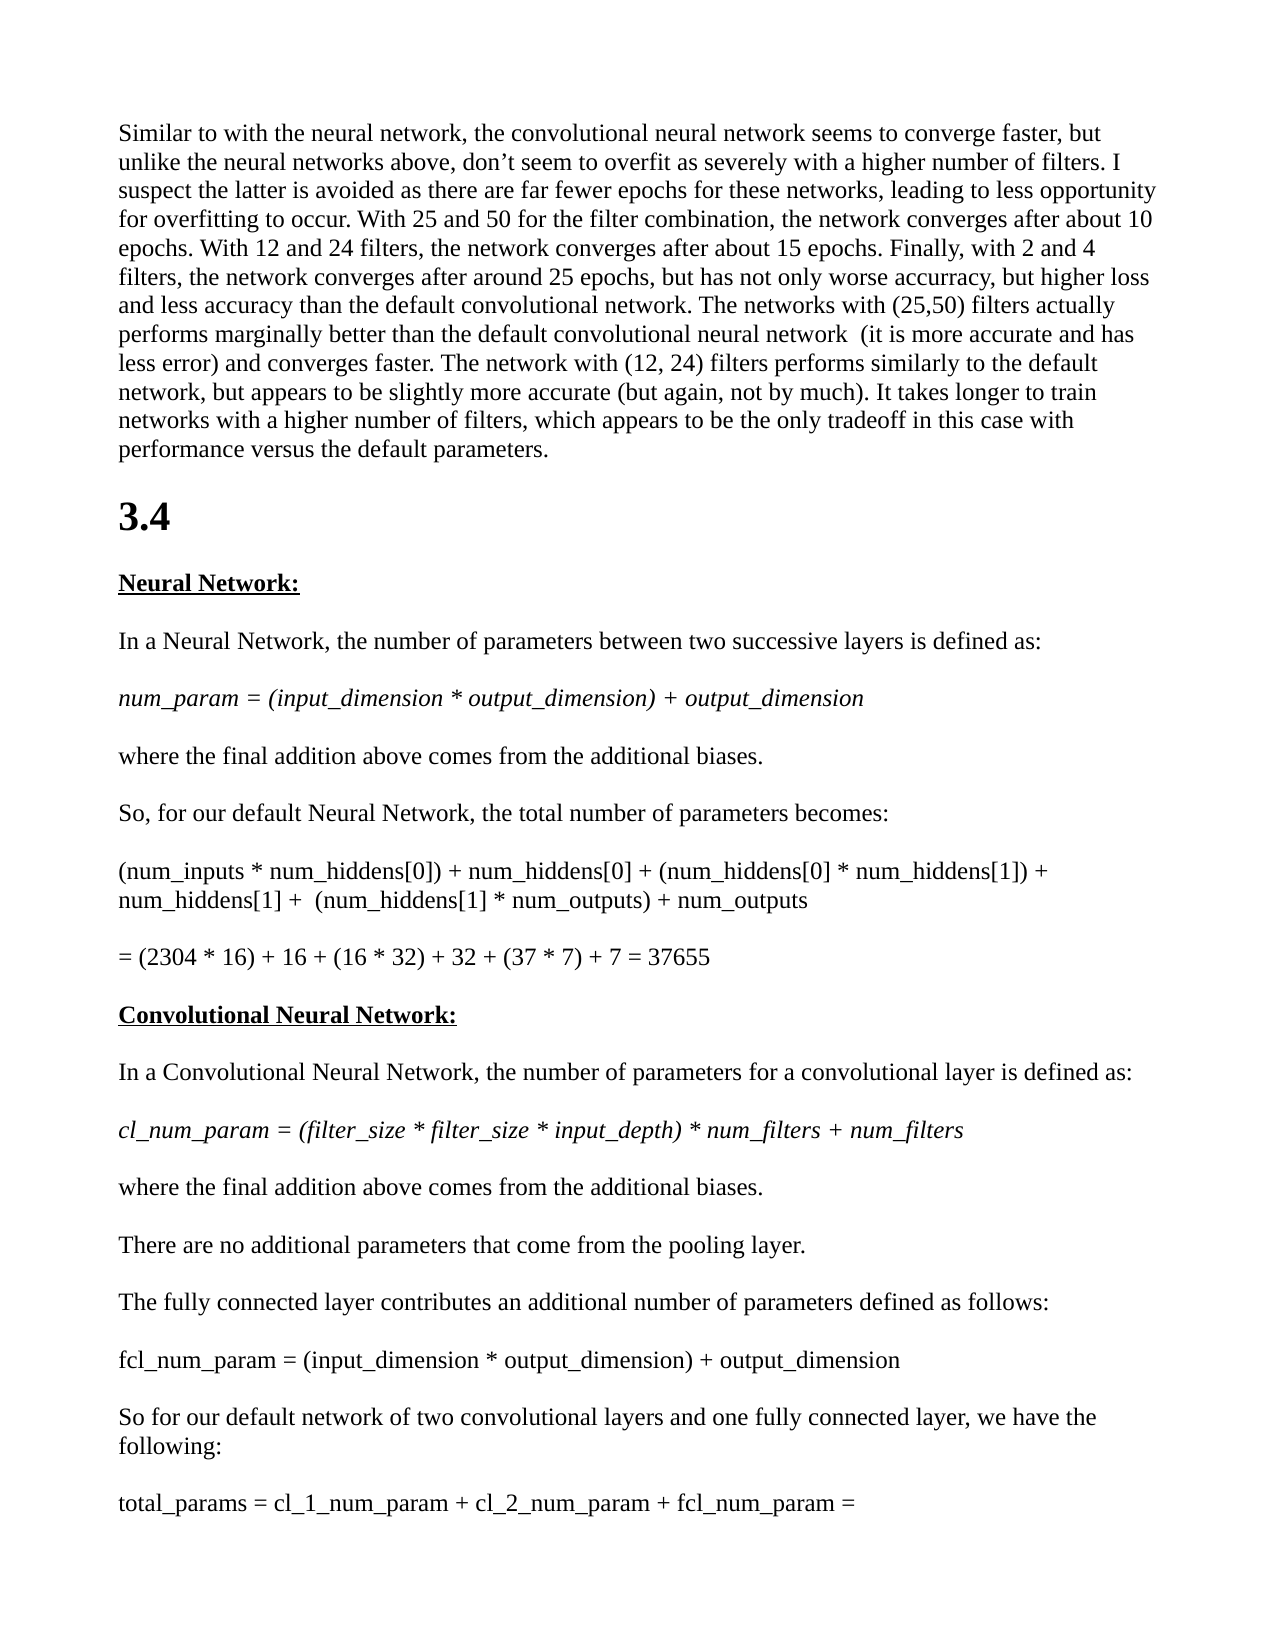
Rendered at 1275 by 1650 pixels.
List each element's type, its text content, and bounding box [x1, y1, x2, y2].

text In a Neural Network, the number of parameters between two successive layers is defined as: [118, 626, 1157, 655]
text where the final addition above comes from the additional biases. [118, 741, 1157, 770]
text So, for our default Neural Network, the total number of parameters becomes: [118, 798, 1157, 827]
text Neural Network: [118, 568, 1157, 597]
text (num_inputs * num_hiddens[0]) + num_hiddens[0] + (num_hiddens[0] * num_hiddens[1]) + num_hiddens[1] + (num_hiddens[1] * num_outputs) + num_outputs [118, 856, 1157, 913]
text 3.4 [118, 492, 1157, 540]
text num_param = (input_dimension * output_dimension) + output_dimension [118, 683, 1157, 712]
text So for our default network of two convolutional layers and one fully connected layer, we have the following: [118, 1402, 1157, 1460]
text The fully connected layer contributes an additional number of parameters defined as follows: [118, 1287, 1157, 1316]
text cl_num_param = (filter_size * filter_size * input_depth) * num_filters + num_filters [118, 1115, 1157, 1143]
text where the final addition above comes from the additional biases. [118, 1172, 1157, 1201]
text = (2304 * 16) + 16 + (16 * 32) + 32 + (37 * 7) + 7 = 37655 [118, 942, 1157, 971]
text There are no additional parameters that come from the pooling layer. [118, 1230, 1157, 1258]
text fcl_num_param = (input_dimension * output_dimension) + output_dimension [118, 1345, 1157, 1373]
text Similar to with the neural network, the convolutional neural network seems to converge faster, but unlike the neural networks above, don’t seem to overfit as severely with a higher number of filters. I suspect the latter is avoided as there are far fewer epochs for these networks, leading to less opportunity for overfitting to occur. With 25 and 50 for the filter combination, the network converges after about 10 epochs. With 12 and 24 filters, the network converges after about 15 epochs. Finally, with 2 and 4 filters, the network converges after around 25 epochs, but has not only worse accurracy, but higher loss and less accuracy than the default convolutional network. The networks with (25,50) filters actually performs marginally better than the default convolutional neural network (it is more accurate and has less error) and converges faster. The network with (12, 24) filters performs similarly to the default network, but appears to be slightly more accurate (but again, not by much). It takes longer to train networks with a higher number of filters, which appears to be the only tradeoff in this case with performance versus the default parameters. [118, 118, 1157, 463]
text total_params = cl_1_num_param + cl_2_num_param + fcl_num_param = [118, 1488, 1157, 1517]
text Convolutional Neural Network: [118, 1000, 1157, 1028]
text In a Convolutional Neural Network, the number of parameters for a convolutional layer is defined as: [118, 1057, 1157, 1086]
